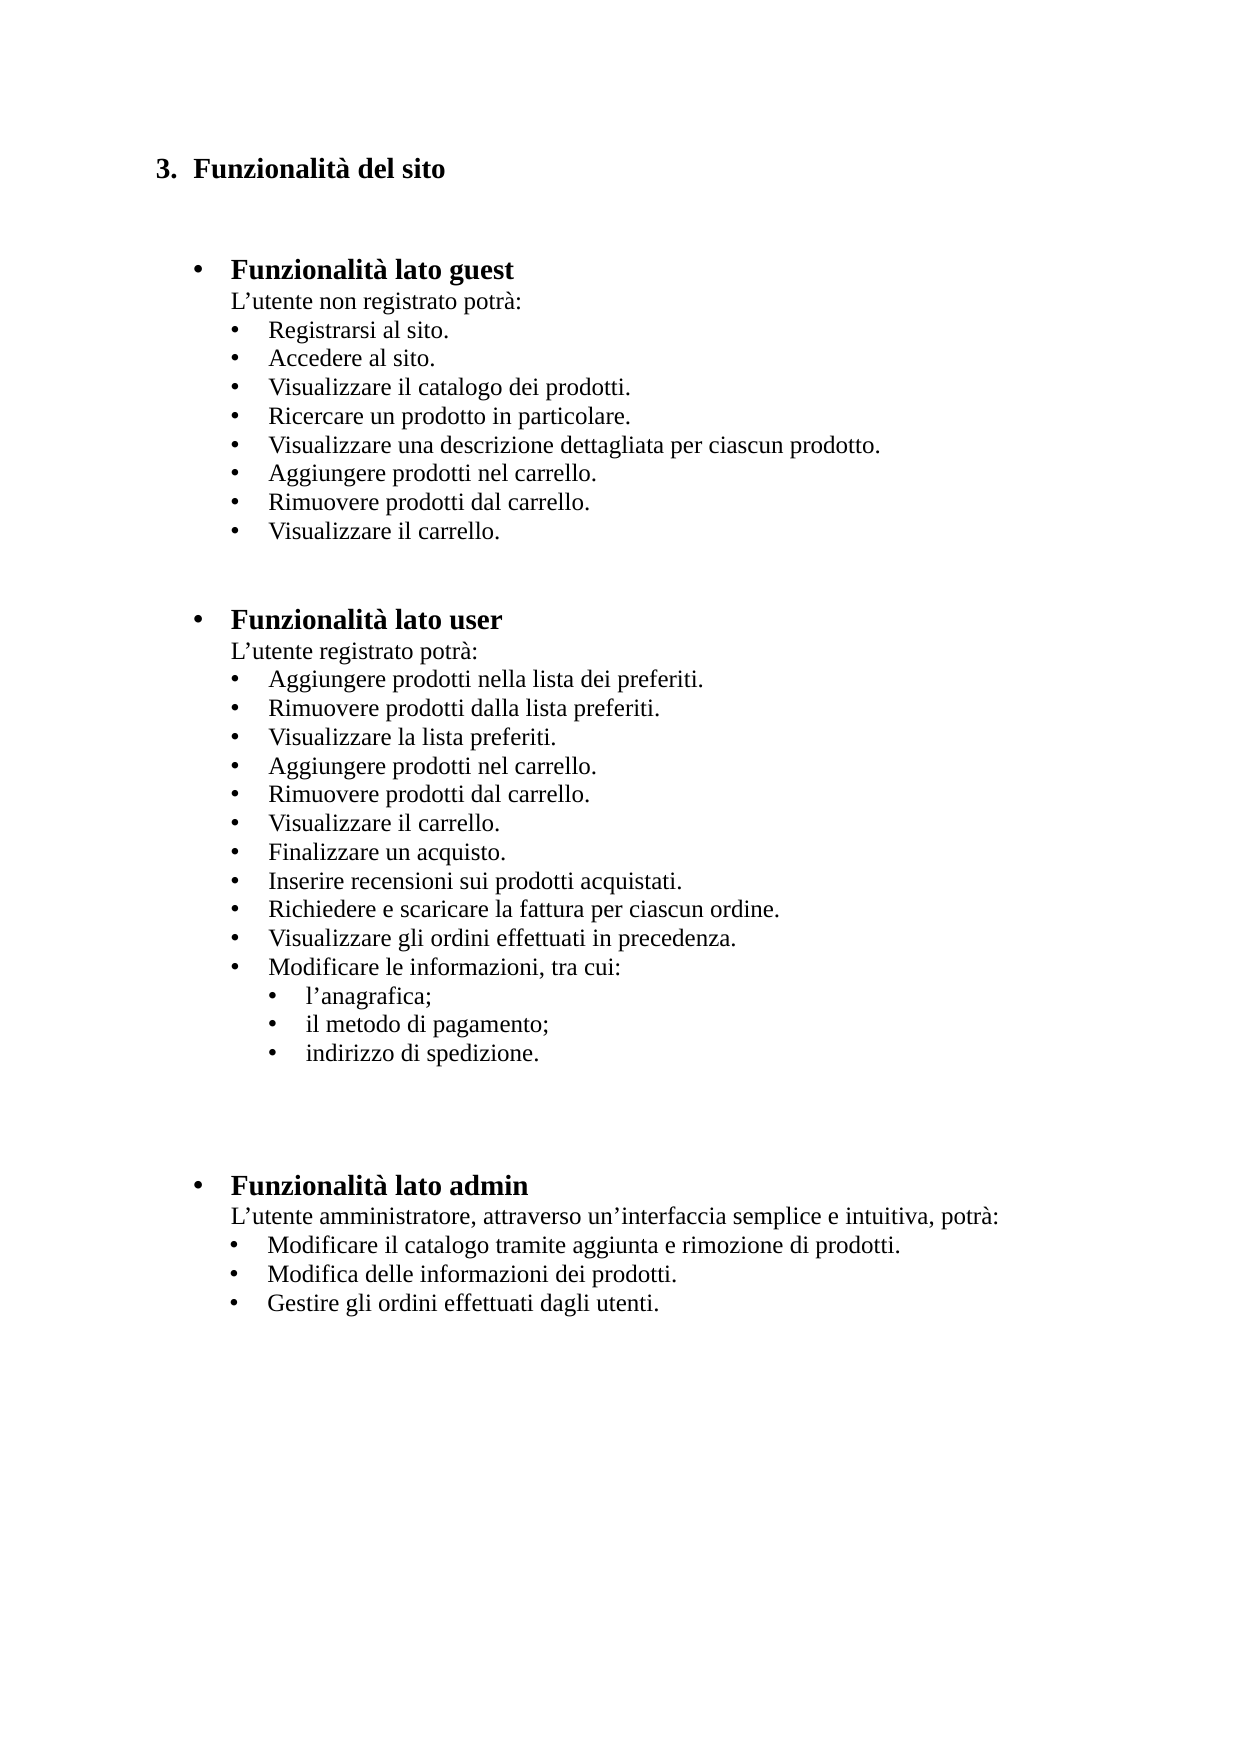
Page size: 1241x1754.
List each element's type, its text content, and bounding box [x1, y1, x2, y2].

list Rimuovere prodotti dal carrello. [231, 487, 1122, 516]
list Richiedere e scaricare la fattura per ciascun ordine. [231, 894, 1122, 923]
list indirizzo di spedizione. [268, 1038, 1122, 1067]
list Visualizzare la lista preferiti. [231, 722, 1122, 751]
list Ricercare un prodotto in particolare. [231, 401, 1122, 430]
list Visualizzare il carrello. [231, 808, 1122, 837]
list Rimuovere prodotti dalla lista preferiti. [231, 693, 1122, 722]
list Aggiungere prodotti nel carrello. [231, 458, 1122, 487]
list Funzionalità del sito [156, 152, 1122, 185]
list Funzionalità lato admin [193, 1168, 1122, 1201]
list Visualizzare una descrizione dettagliata per ciascun prodotto. [231, 430, 1122, 458]
list Modifica delle informazioni dei prodotti. [229, 1259, 1122, 1288]
list Visualizzare il carrello. [231, 516, 1122, 545]
list Accedere al sito. [231, 343, 1122, 372]
list Aggiungere prodotti nella lista dei preferiti. [231, 664, 1122, 693]
list Modificare il catalogo tramite aggiunta e rimozione di prodotti. [229, 1230, 1122, 1259]
list Inserire recensioni sui prodotti acquistati. [231, 866, 1122, 894]
list Visualizzare il catalogo dei prodotti. [231, 372, 1122, 401]
list Gestire gli ordini effettuati dagli utenti. [229, 1288, 1122, 1316]
list L’utente amministratore, attraverso un’interfaccia semplice e intuitiva, potrà: [193, 1201, 1122, 1230]
list Aggiungere prodotti nel carrello. [231, 751, 1122, 779]
list Funzionalità lato guest [193, 252, 1122, 286]
list Registrarsi al sito. [231, 315, 1122, 343]
list Modificare le informazioni, tra cui: [231, 952, 1122, 981]
list L’utente non registrato potrà: [193, 286, 1122, 315]
list Finalizzare un acquisto. [231, 837, 1122, 866]
list L’utente registrato potrà: [193, 636, 1122, 664]
list Rimuovere prodotti dal carrello. [231, 779, 1122, 808]
list Visualizzare gli ordini effettuati in precedenza. [231, 923, 1122, 952]
list il metodo di pagamento; [268, 1009, 1122, 1038]
list l’anagrafica; [268, 981, 1122, 1009]
list Funzionalità lato user [193, 602, 1122, 636]
